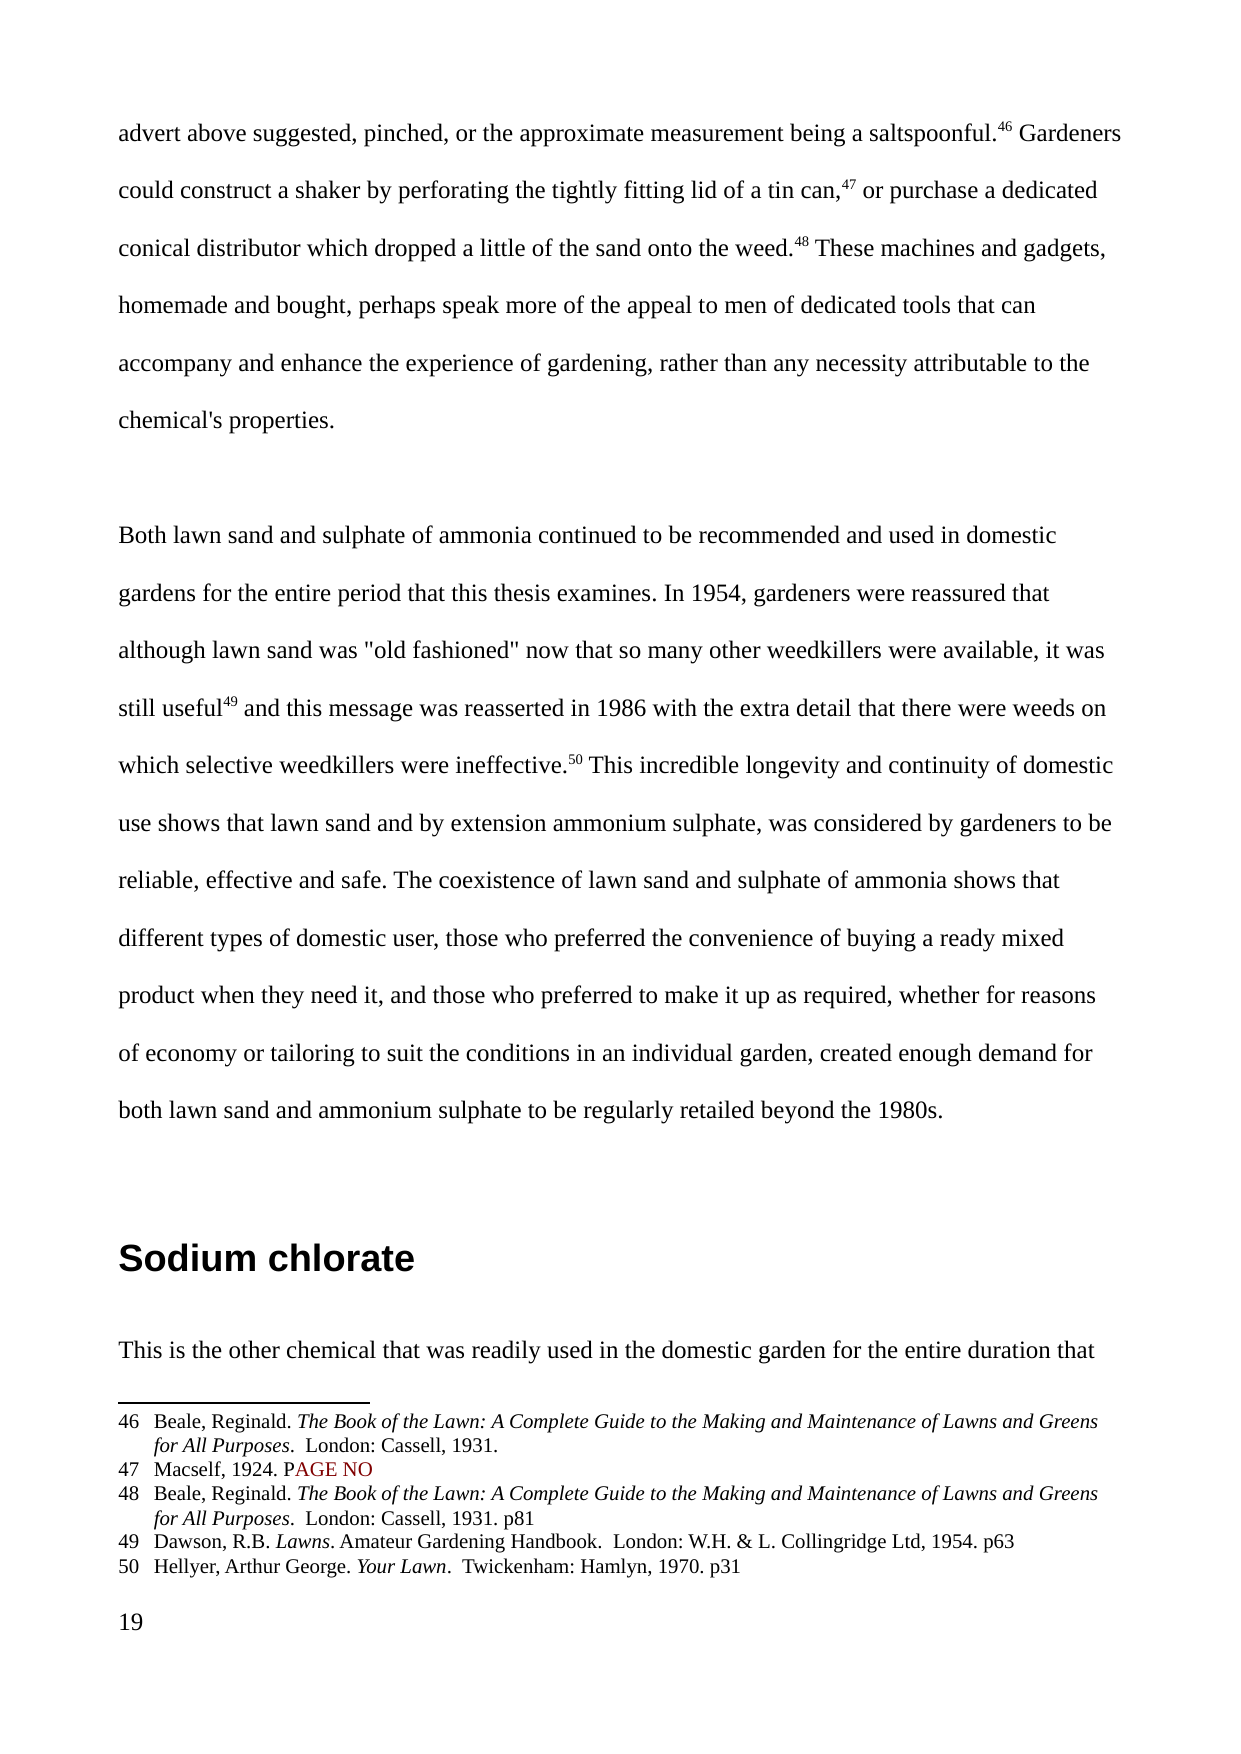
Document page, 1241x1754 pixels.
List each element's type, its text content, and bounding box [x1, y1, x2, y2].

text Hellyer, Arthur George. Your Lawn. Twickenham: Hamlyn, 1970. p31 [118, 1553, 1122, 1578]
text Dawson, R.B. Lawns. Amateur Gardening Handbook. London: W.H. & L. Collingridge Ltd, 1954. p63 [118, 1529, 1122, 1553]
subtitle Sodium chlorate [118, 1236, 1122, 1279]
text Both lawn sand and sulphate of ammonia continued to be recommended and used in domestic gardens for the entire period that this thesis examines. In 1954, gardeners were reassured that although lawn sand was "old fashioned" now that so many other weedkillers were available, it was still useful and this message was reasserted in 1986 with the extra detail that there were weeds on which selective weedkillers were ineffective. This incredible longevity and continuity of domestic use shows that lawn sand and by extension ammonium sulphate, was considered by gardeners to be reliable, effective and safe. The coexistence of lawn sand and sulphate of ammonia shows that different types of domestic user, those who preferred the convenience of buying a ready mixed product when they need it, and those who preferred to make it up as required, whether for reasons of economy or tailoring to suit the conditions in an individual garden, created enough demand for both lawn sand and ammonium sulphate to be regularly retailed beyond the 1980s. [118, 521, 1122, 1124]
text advert above suggested, pinched, or the approximate measurement being a saltspoonful. Gardeners could construct a shaker by perforating the tightly fitting lid of a tin can, or purchase a dedicated conical distributor which dropped a little of the sand onto the weed. These machines and gadgets, homemade and bought, perhaps speak more of the appeal to men of dedicated tools that can accompany and enhance the experience of gardening, rather than any necessity attributable to the chemical's properties. [118, 118, 1122, 434]
text Beale, Reginald. The Book of the Lawn: A Complete Guide to the Making and Maintenance of Lawns and Greens for All Purposes. London: Cassell, 1931. p81 [118, 1481, 1122, 1529]
text This is the other chemical that was readily used in the domestic garden for the entire duration that [118, 1335, 1122, 1364]
text Macself, 1924. PAGE NO [118, 1457, 1122, 1481]
text Beale, Reginald. The Book of the Lawn: A Complete Guide to the Making and Maintenance of Lawns and Greens for All Purposes. London: Cassell, 1931. [118, 1409, 1122, 1457]
